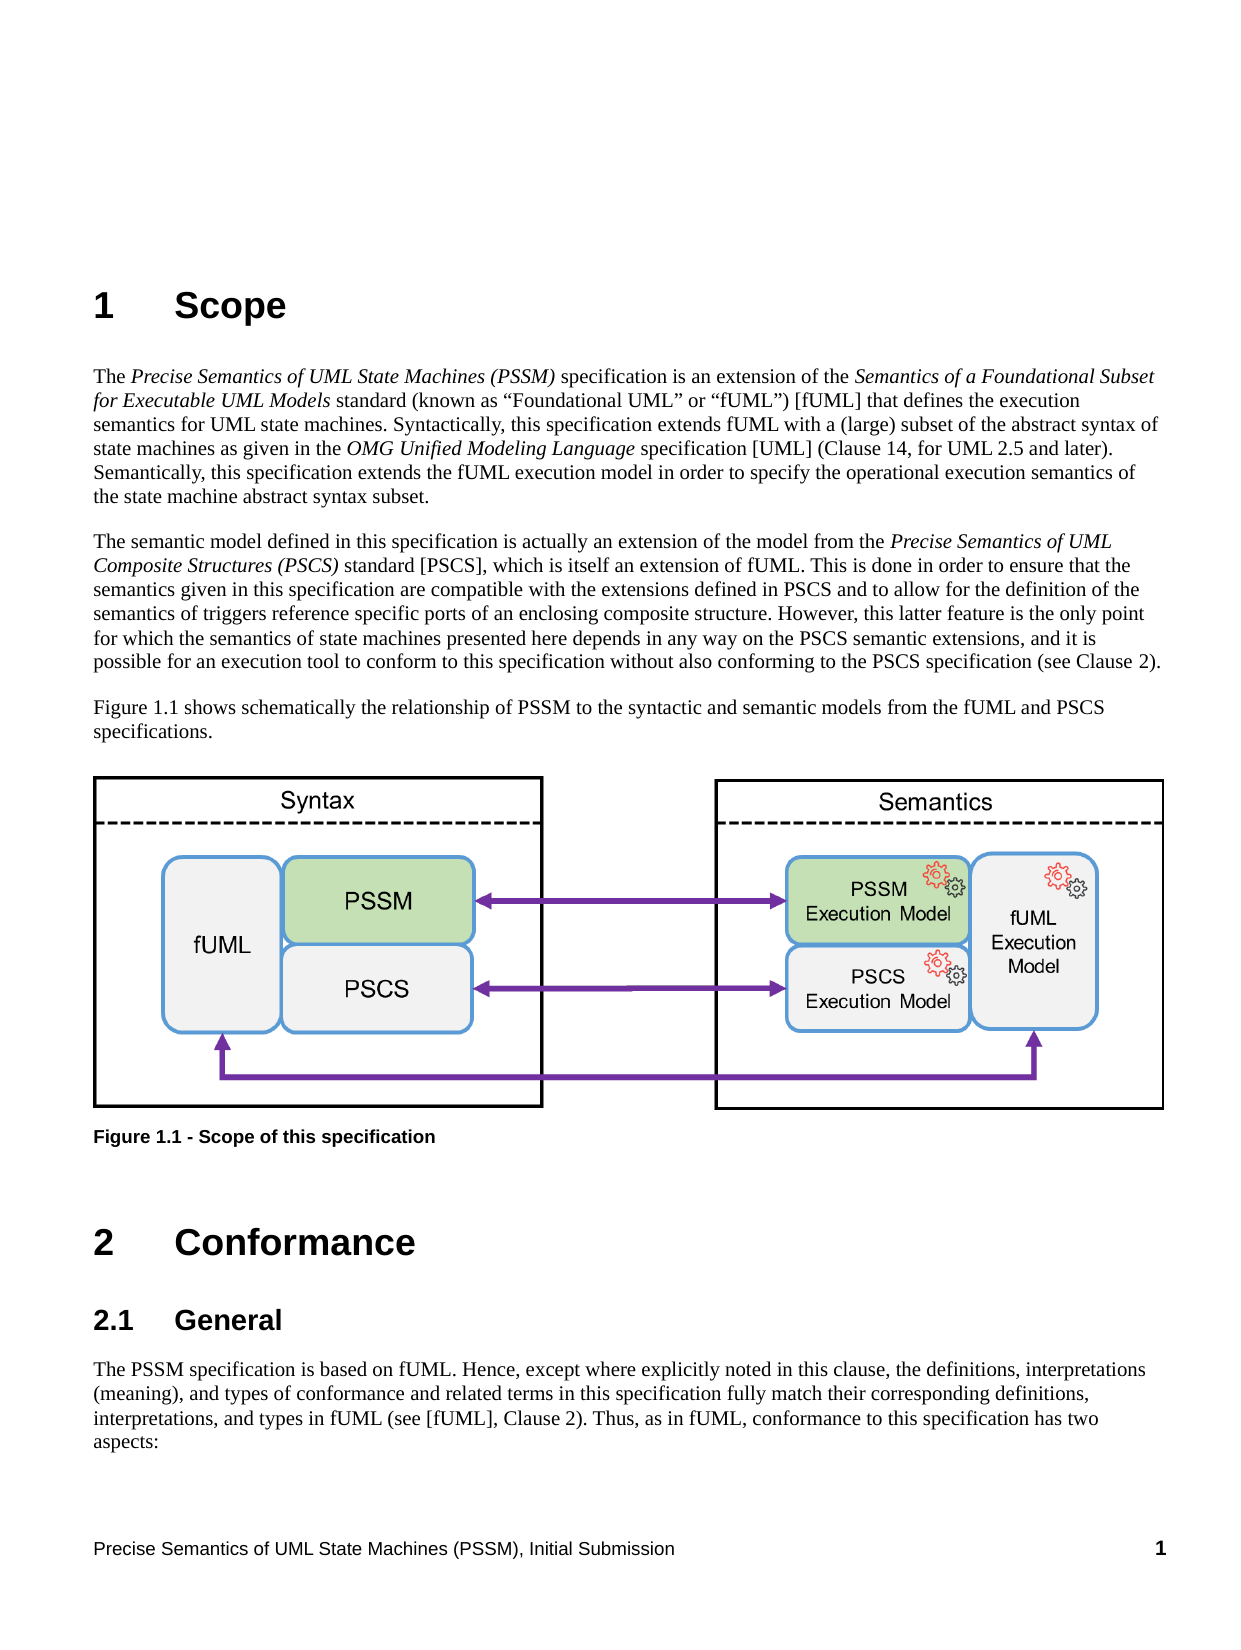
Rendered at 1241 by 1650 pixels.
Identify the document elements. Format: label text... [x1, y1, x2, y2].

text The PSSM specification is based on fUML. Hence, except where explicitly noted in this clause, the definitions, interpretations (meaning), and types of conformance and related terms in this specification fully match their corresponding definitions, interpretations, and types in fUML (see [fUML], Clause 2). Thus, as in fUML, conformance to this specification has two aspects: [93, 1357, 1164, 1453]
subtitle Conformance [93, 1220, 1164, 1263]
subtitle Scope [93, 283, 1164, 326]
text Figure 1.1 - Scope of this specification [93, 1126, 1164, 1147]
text The Precise Semantics of UML State Machines (PSSM) specification is an extension of the Semantics of a Foundational Subset for Executable UML Models standard (known as “Foundational UML” or “fUML”) [fUML] that defines the execution semantics for UML state machines. Syntactically, this specification extends fUML with a (large) subset of the abstract syntax of state machines as given in the OMG Unified Modeling Language specification [UML] (Clause 14, for UML 2.5 and later). Semantically, this specification extends the fUML execution model in order to specify the operational execution semantics of the state machine abstract syntax subset. [93, 364, 1164, 508]
text The semantic model defined in this specification is actually an extension of the model from the Precise Semantics of UML Composite Structures (PSCS) standard [PSCS], which is itself an extension of fUML. This is done in order to ensure that the semantics given in this specification are compatible with the extensions defined in PSCS and to allow for the definition of the semantics of triggers reference specific ports of an enclosing composite structure. However, this latter feature is the only point for which the semantics of state machines presented here depends in any way on the PSCS semantic extensions, and it is possible for an execution tool to conform to this specification without also conforming to the PSCS specification (see Clause 2). [93, 529, 1164, 673]
subtitle General [93, 1301, 1164, 1336]
text Figure 1.1 shows schematically the relationship of PSSM to the syntactic and semantic models from the fUML and PSCS specifications. [93, 694, 1164, 743]
picture [93, 776, 1164, 1110]
